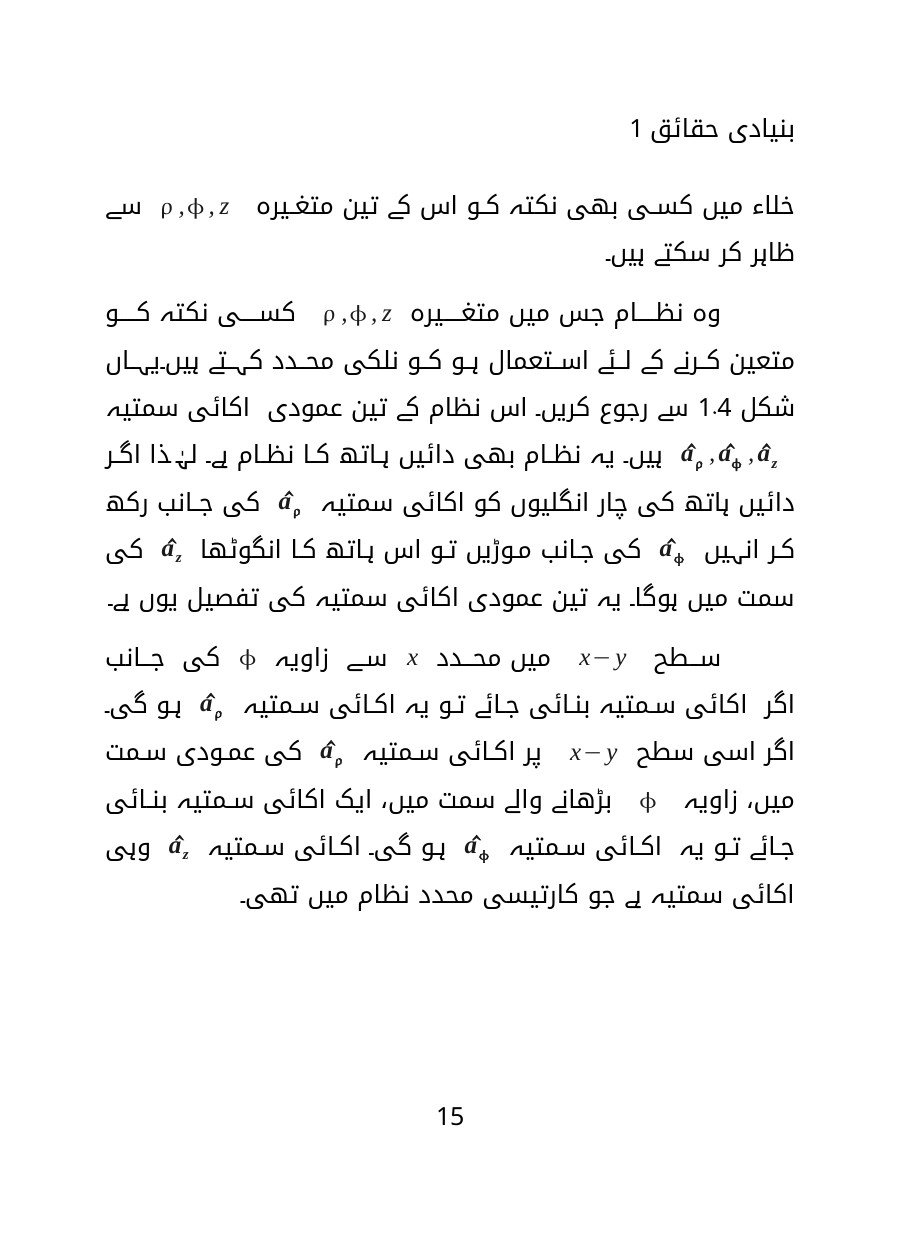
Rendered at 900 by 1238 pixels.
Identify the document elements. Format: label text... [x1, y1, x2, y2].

text سطح میں محددسے زاویہکی جانب اگر اکائی سمتیہ بنائی جائے تو یہ اکائی سمتیہہو گی۔ اگر اسی سطح پر اکائی سمتیہکی عمودی سمت میں، زاویہ بڑھانے والے سمت میں، ایک اکائی سمتیہ بنائی جائے تو یہ اکائی سمتیہہو گی۔ اکائی سمتیہوہی اکائی سمتیہ ہے جو کارتیسی محدد نظام میں تھی۔ [105, 634, 795, 918]
text لہٰذا ہم نکتہ کو متغیرہکی جگہ متغیرہکی مدد سے یوں لکھ سکتے ہیں۔ لہٰذا ہم خلاء میں کسی بھی نکتہ کو اس کے تین متغیرہ سے ظاہر کر سکتے ہیں۔ [105, 182, 795, 277]
text وہ نظام جس میں متغیرہ کسی نکتہ کو متعین کرنے کے لئے استعمال ہو کو نلکی محدد کہتے ہیں۔یہاں شکل 1.4 سے رجوع کریں۔ اس نظام کے تین عمودی اکائی سمتیہ ہیں۔ یہ نظام بھی دائیں ہاتھ کا نظام ہے۔ لہٰذا اگر دائیں ہاتھ کی چار انگلیوں کو اکائی سمتیہکی جانب رکھ کر انہیںکی جانب موڑیں تو اس ہاتھ کا انگوٹھاکی سمت میں ہوگا۔ یہ تین عمودی اکائی سمتیہ کی تفصیل یوں ہے۔ [105, 290, 795, 621]
